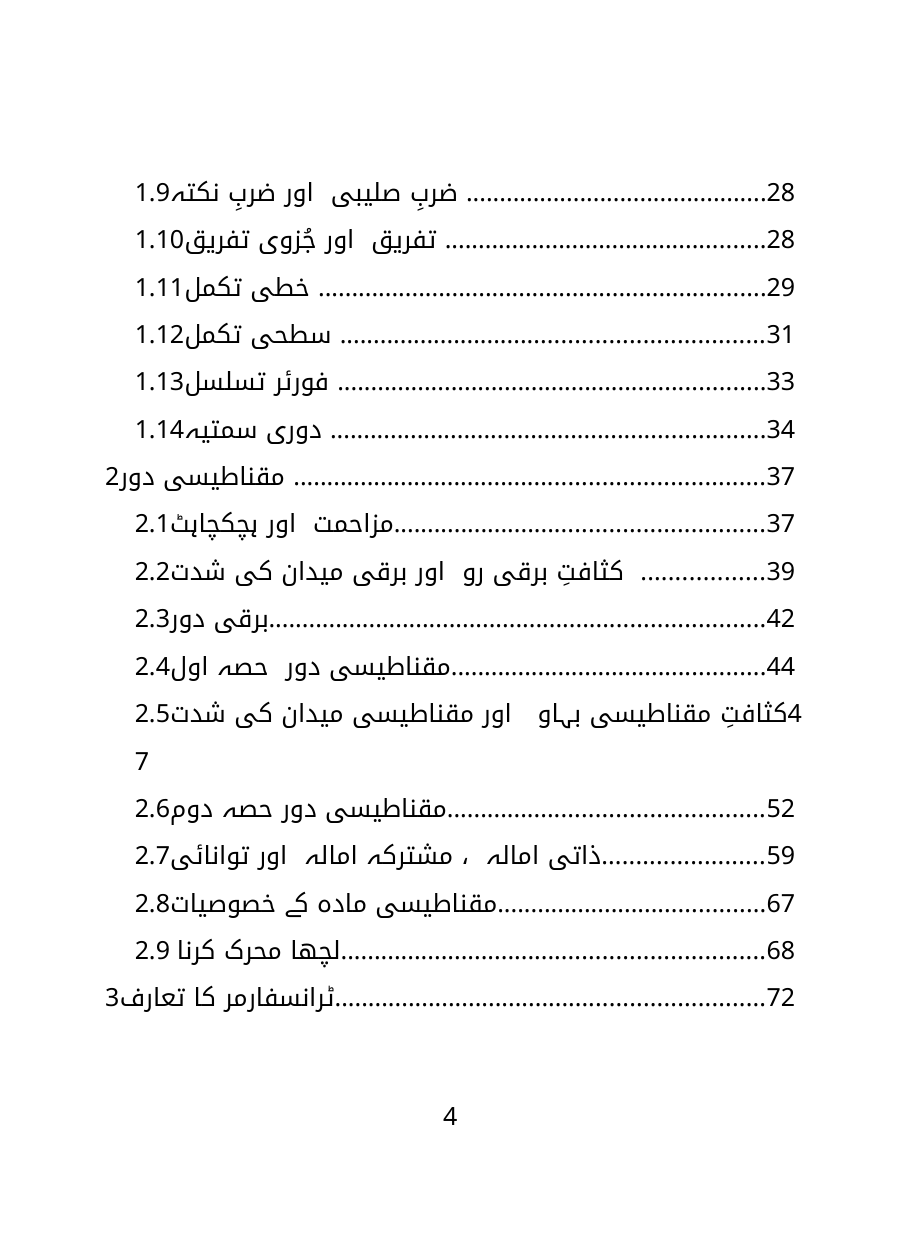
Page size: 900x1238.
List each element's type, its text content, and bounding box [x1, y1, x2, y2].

text 1.10تفریق اور جُزوی تفریق 28 [134, 216, 795, 264]
text 3ٹرانسفارمر کا تعارف 72 [105, 975, 795, 1022]
text 2.9 لچھا محرک کرنا 68 [134, 927, 795, 975]
text 1.11خطی تکمل 29 [134, 264, 795, 311]
text 2.5کثافتِ مقناطیسی بہاو اور مقناطیسی میدان کی شدت 47 [134, 690, 795, 785]
text 2.3برقی دور 42 [134, 596, 795, 643]
text 2.4مقناطیسی دور حصہ اول 44 [134, 643, 795, 690]
text 1.12سطحی تکمل 31 [134, 311, 795, 359]
text 2.1مزاحمت اور ہچکچاہٹ 37 [134, 501, 795, 548]
text 2.7ذاتی امالہ ، مشترکہ امالہ اور توانائی 59 [134, 833, 795, 880]
text 2.2کثافتِ برقی رو اور برقی میدان کی شدت 39 [134, 548, 795, 596]
text 2.6مقناطیسی دور حصہ دوم 52 [134, 785, 795, 833]
text 1.13فورئر تسلسل 33 [134, 359, 795, 406]
text 2.8مقناطیسی مادہ کے خصوصیات 67 [134, 880, 795, 927]
text 2مقناطیسی دور 37 [105, 453, 795, 501]
text 1.14دوری سمتیہ 34 [134, 406, 795, 453]
text 1.9ضربِ صلیبی اور ضربِ نکتہ 28 [134, 169, 795, 216]
